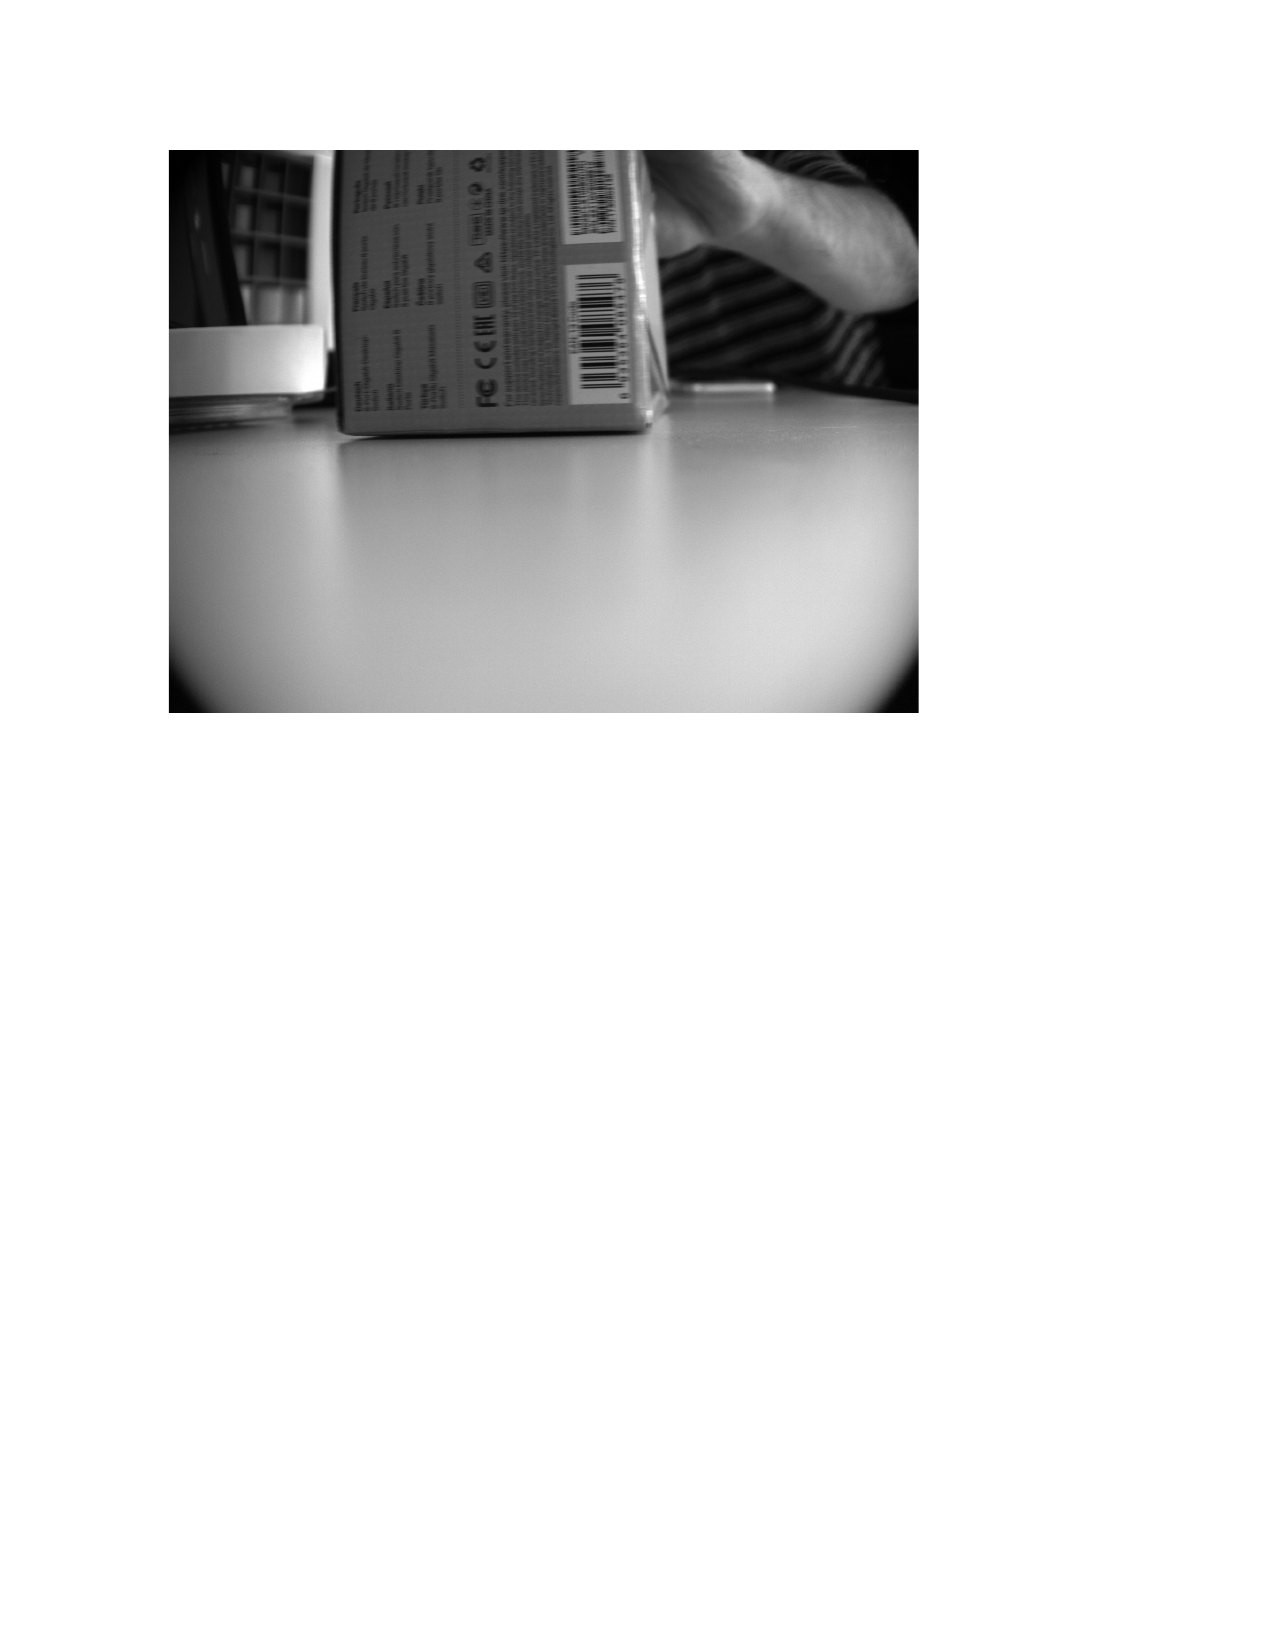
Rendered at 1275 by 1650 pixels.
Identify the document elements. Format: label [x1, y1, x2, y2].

picture [168, 150, 919, 713]
